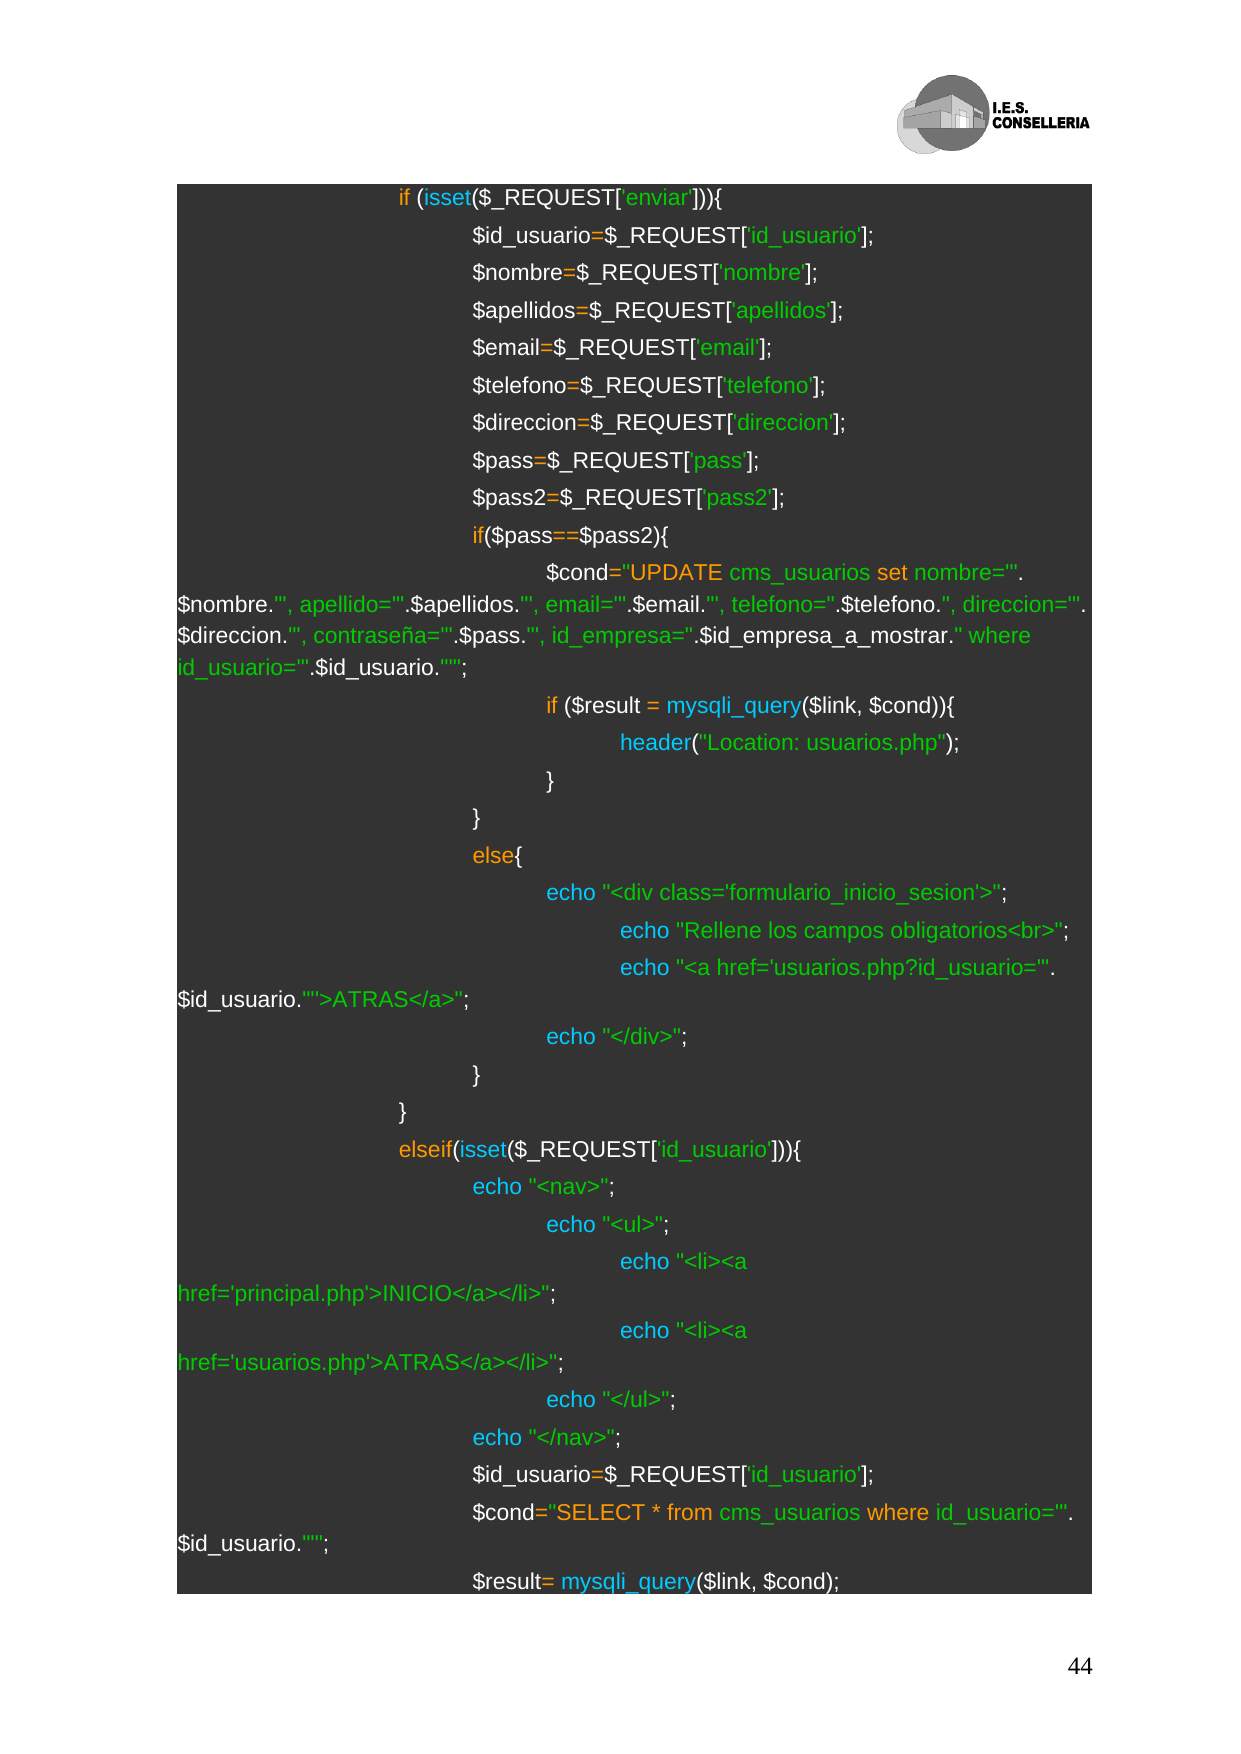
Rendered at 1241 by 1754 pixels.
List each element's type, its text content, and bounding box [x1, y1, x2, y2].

text echo "</div>"; [177, 1023, 1092, 1049]
text $nombre=$_REQUEST['nombre']; [177, 259, 1092, 286]
text if (isset($_REQUEST['enviar'])){ [177, 184, 1092, 211]
text if ($result = mysqli_query($link, $cond)){ [177, 692, 1092, 718]
text $email=$_REQUEST['email']; [177, 334, 1092, 361]
text $id_usuario=$_REQUEST['id_usuario']; [177, 1461, 1092, 1488]
text echo "</nav>"; [177, 1424, 1092, 1450]
text } [177, 1098, 1092, 1124]
text $result= mysqli_query($link, $cond); [177, 1568, 1092, 1594]
text else{ [177, 842, 1092, 868]
text $cond="SELECT * from cms_usuarios where id_usuario='".$id_usuario."'"; [177, 1499, 1092, 1557]
text $pass2=$_REQUEST['pass2']; [177, 484, 1092, 511]
text $apellidos=$_REQUEST['apellidos']; [177, 297, 1092, 323]
text echo "<a href='usuarios.php?id_usuario='".$id_usuario."''>ATRAS</a>"; [177, 954, 1092, 1012]
text $direccion=$_REQUEST['direccion']; [177, 409, 1092, 436]
text $pass=$_REQUEST['pass']; [177, 447, 1092, 473]
picture [894, 73, 1093, 155]
text echo "<ul>"; [177, 1211, 1092, 1237]
text echo "<div class='formulario_inicio_sesion'>"; [177, 879, 1092, 905]
text if($pass==$pass2){ [177, 522, 1092, 548]
text $id_usuario=$_REQUEST['id_usuario']; [177, 222, 1092, 248]
text header("Location: usuarios.php"); [177, 729, 1092, 755]
text echo "<li><a href='principal.php'>INICIO</a></li>"; [177, 1248, 1092, 1306]
text $cond="UPDATE cms_usuarios set nombre='".$nombre."', apellido='".$apellidos."', email='".$email."', telefono=".$telefono.", direccion='".$direccion."', contraseña='".$pass."', id_empresa=".$id_empresa_a_mostrar." where id_usuario='".$id_usuario."'"; [177, 559, 1092, 680]
text } [177, 767, 1092, 793]
text echo "<nav>"; [177, 1173, 1092, 1199]
text $telefono=$_REQUEST['telefono']; [177, 372, 1092, 398]
text elseif(isset($_REQUEST['id_usuario'])){ [177, 1136, 1092, 1162]
text } [177, 1061, 1092, 1087]
text echo "Rellene los campos obligatorios<br>"; [177, 917, 1092, 943]
text } [177, 804, 1092, 830]
text echo "</ul>"; [177, 1386, 1092, 1413]
text echo "<li><a href='usuarios.php'>ATRAS</a></li>"; [177, 1317, 1092, 1375]
